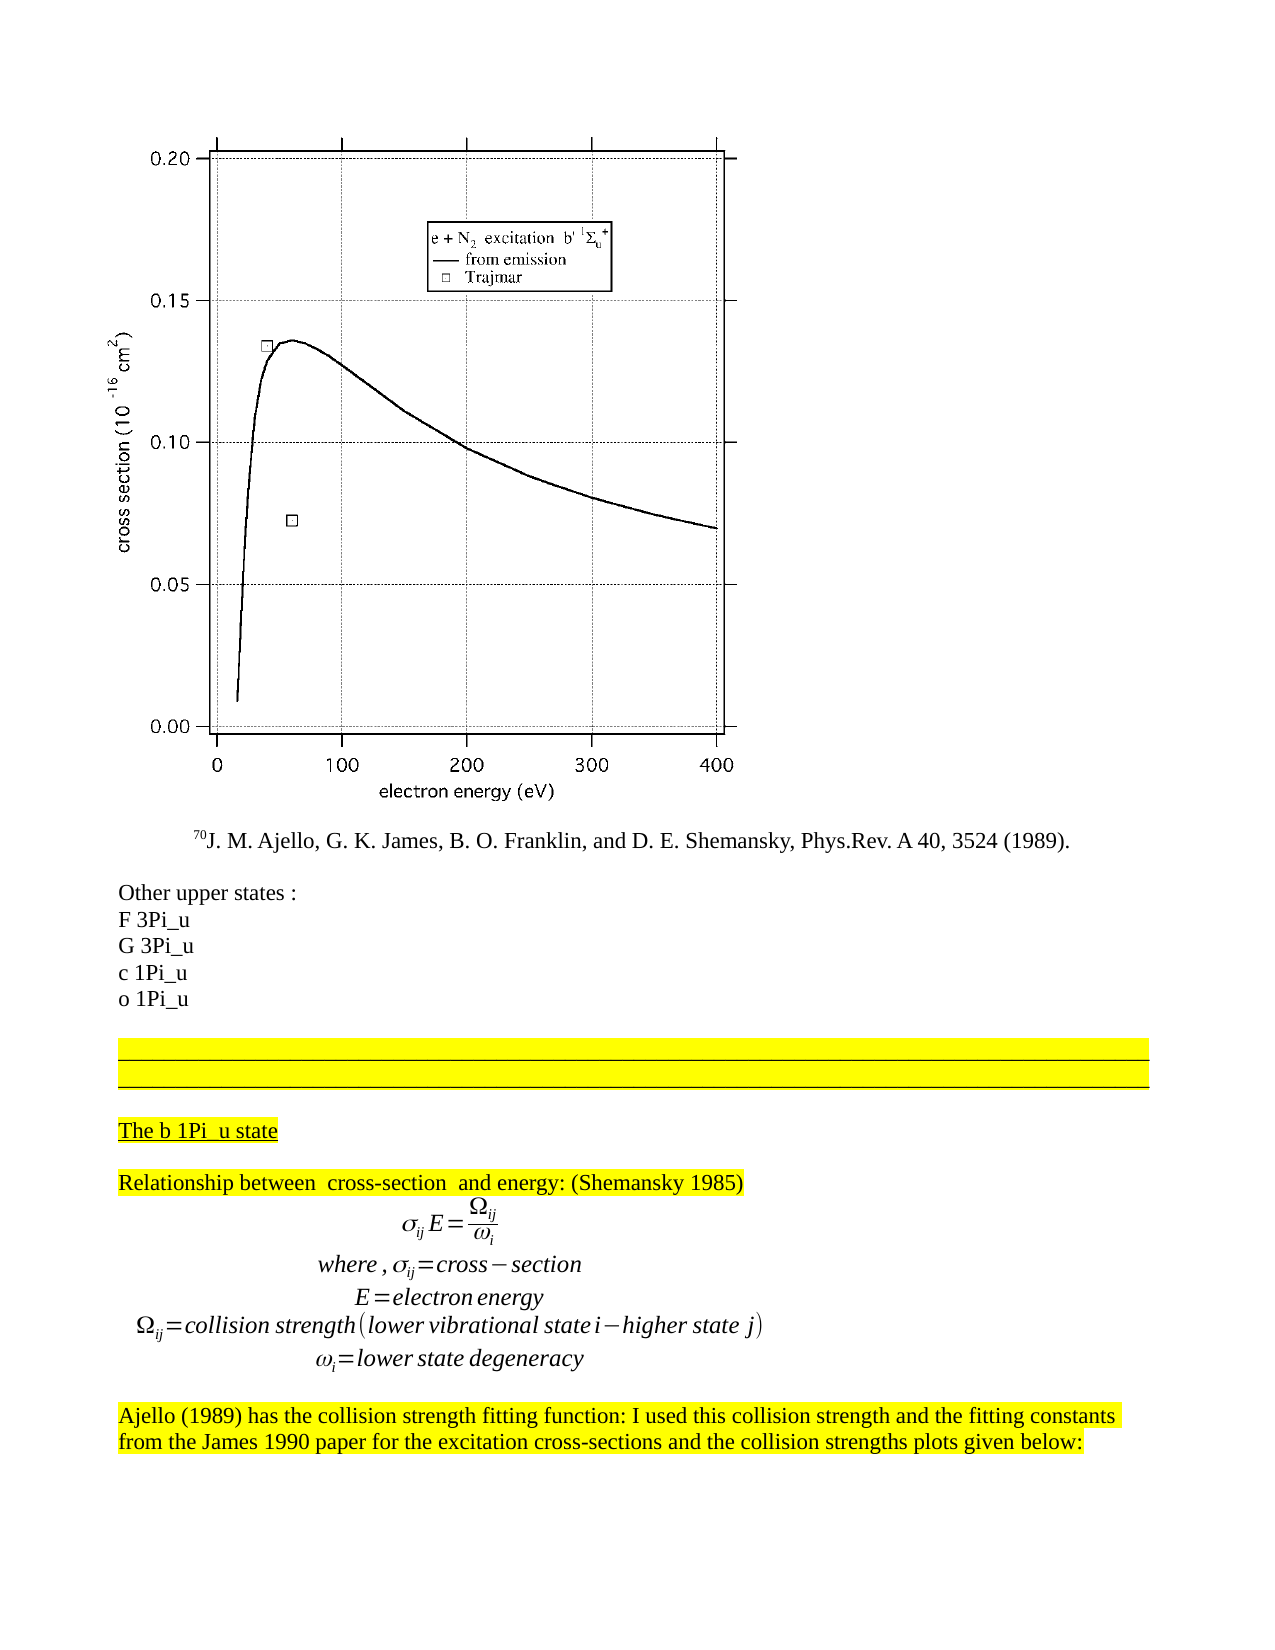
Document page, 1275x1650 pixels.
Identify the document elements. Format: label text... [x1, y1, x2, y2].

text c 1Pi_u [118, 958, 1157, 985]
text o 1Pi_u [118, 985, 1157, 1011]
text Other upper states : [118, 879, 1157, 906]
text Relationship between cross-section and energy: (Shemansky 1985) [118, 1169, 1157, 1196]
text __________________________________________________________________________________________ [118, 1064, 1157, 1090]
text Ajello (1989) has the collision strength fitting function: I used this collision strength and the fitting constants from the James 1990 paper for the excitation cross-sections and the collision strengths plots given below: [118, 1402, 1157, 1454]
text F 3Pi_u [118, 906, 1157, 932]
text __________________________________________________________________________________________ [118, 1038, 1157, 1064]
text G 3Pi_u [118, 932, 1157, 958]
list 70J. M. Ajello, G. K. James, B. O. Franklin, and D. E. Shemansky, Phys.Rev. A 40, 3524 (1989). [156, 827, 1157, 853]
text The b 1Pi_u state [118, 1117, 1157, 1143]
picture [107, 137, 737, 801]
